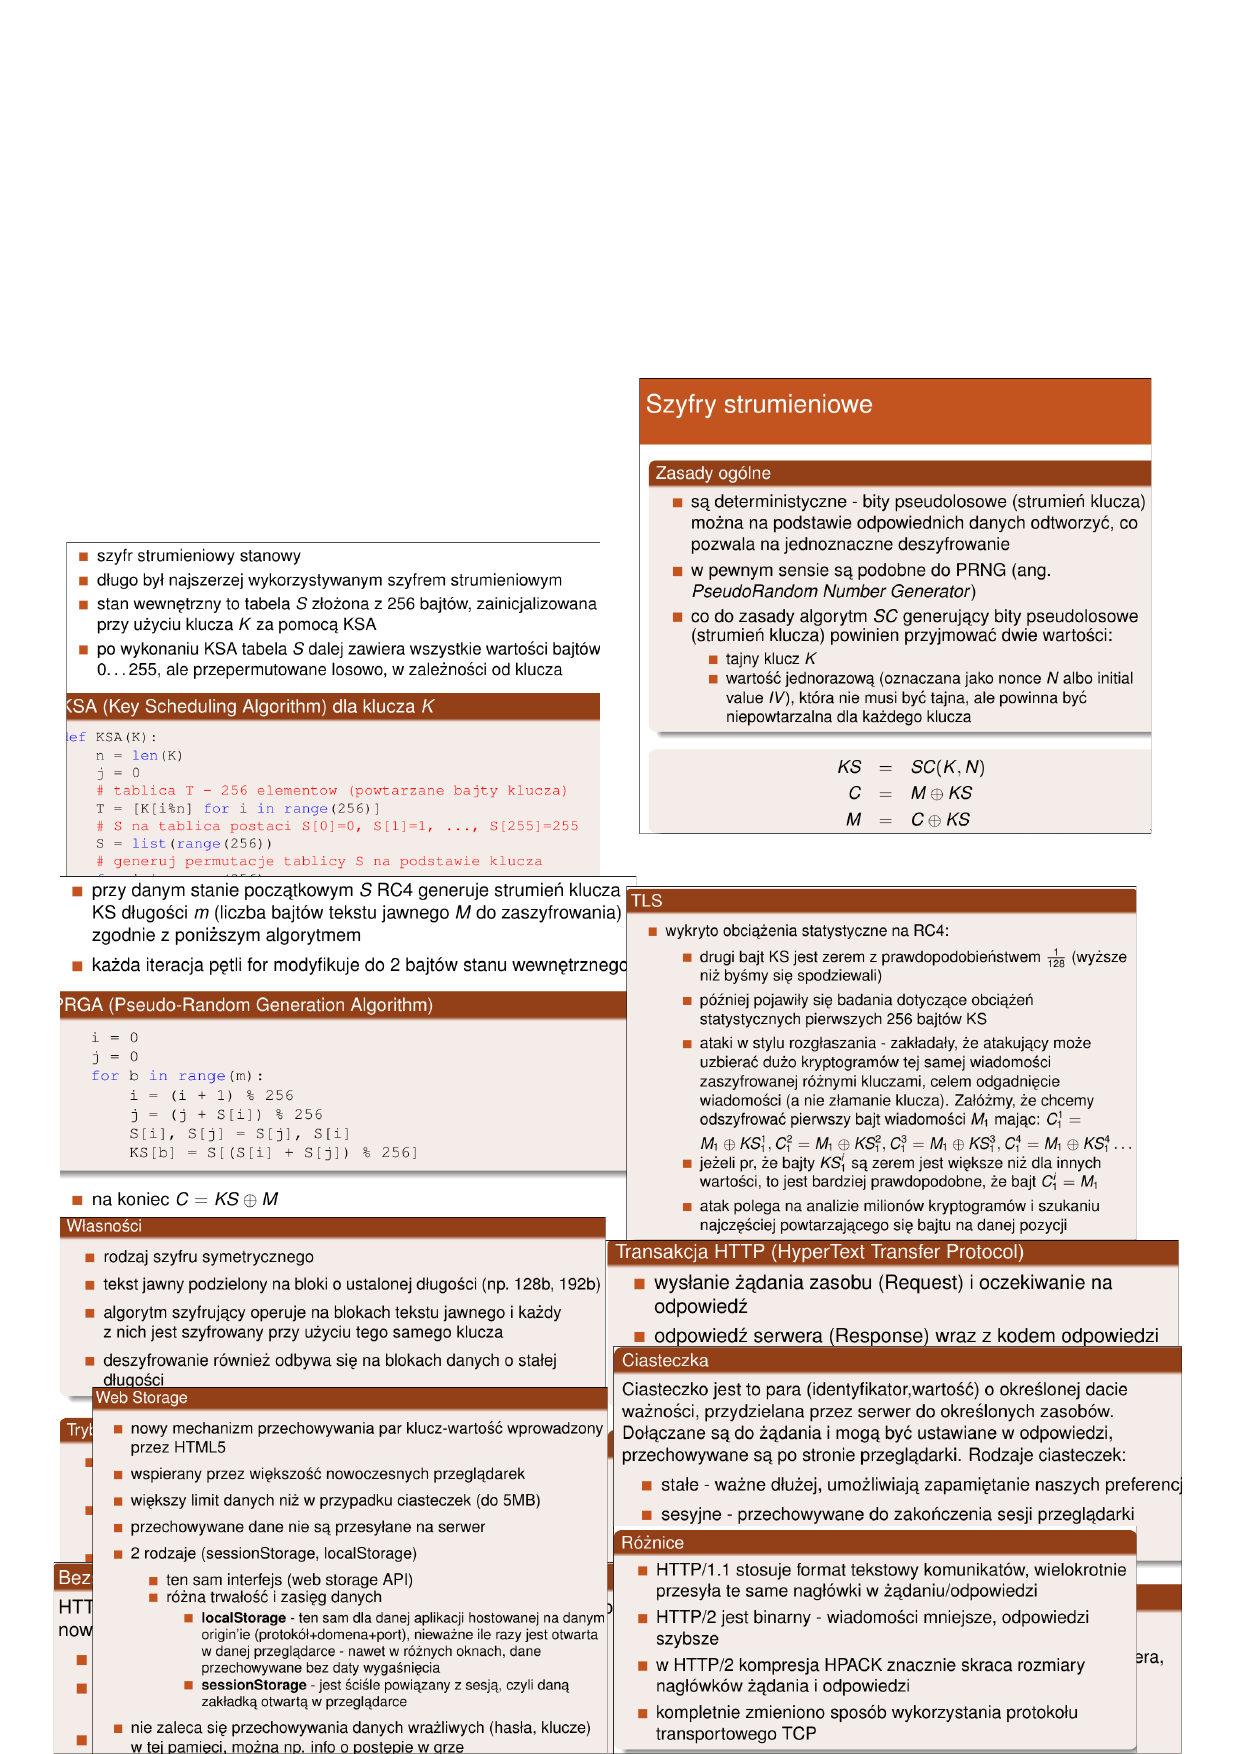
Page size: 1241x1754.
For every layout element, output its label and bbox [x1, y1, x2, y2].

picture [53, 542, 1182, 1754]
picture [639, 378, 1152, 834]
